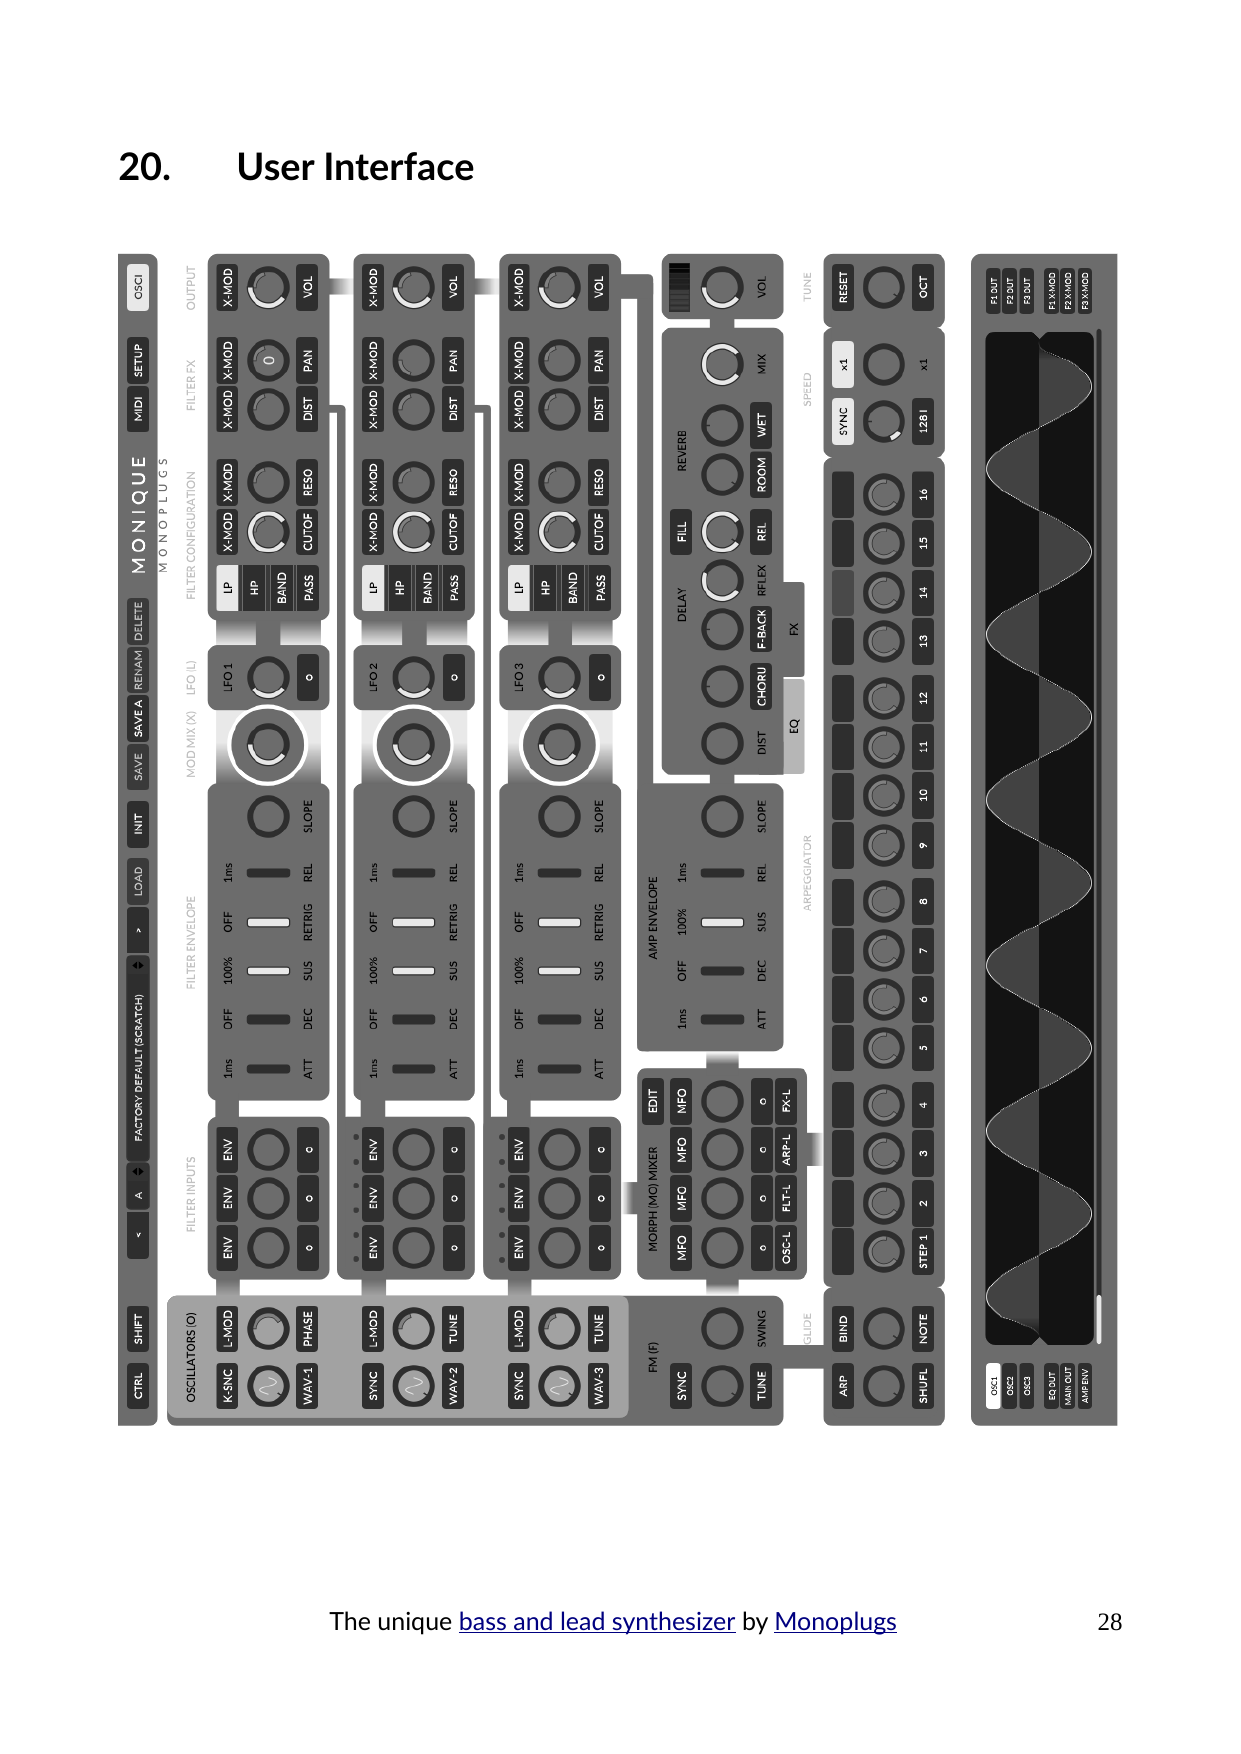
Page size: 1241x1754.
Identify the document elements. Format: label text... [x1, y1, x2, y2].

subtitle User Interface [118, 143, 1122, 189]
picture [118, 253, 1118, 1426]
